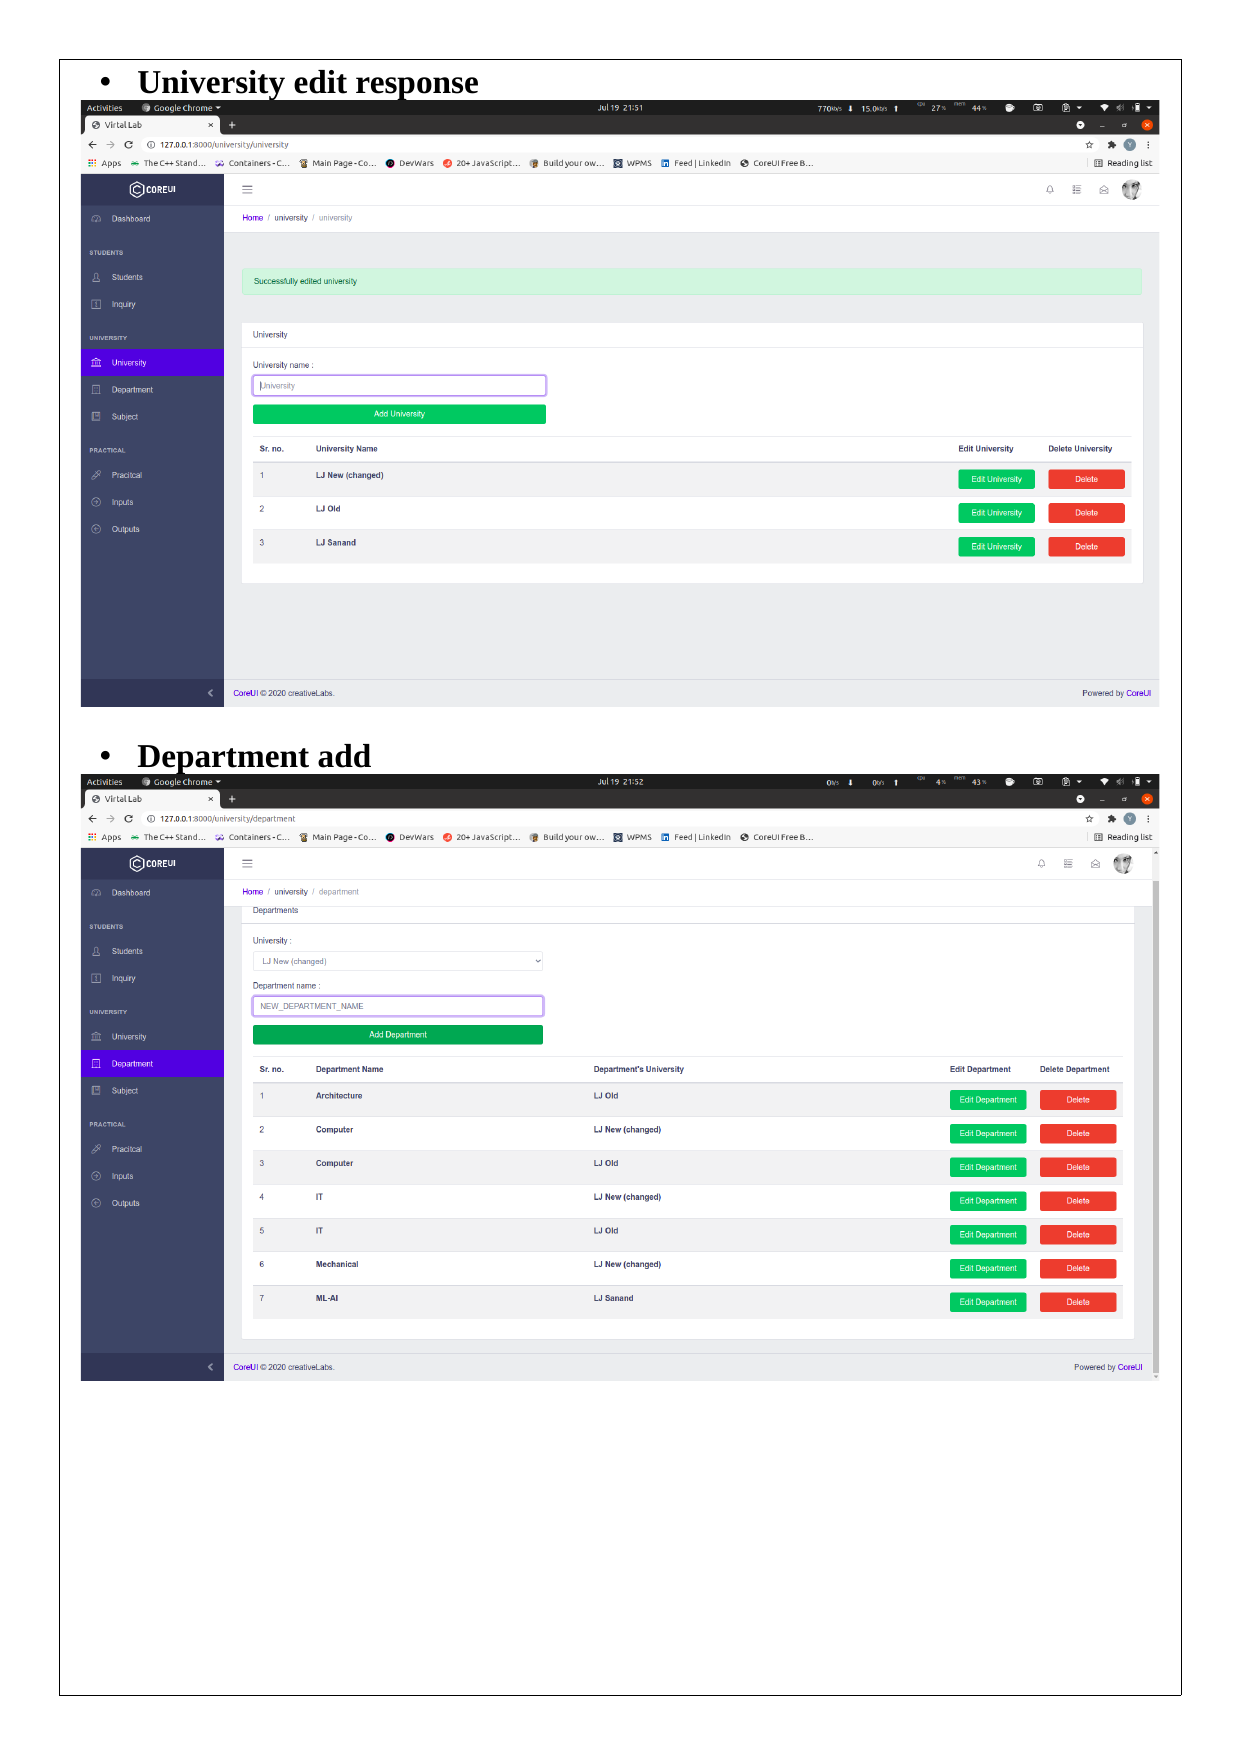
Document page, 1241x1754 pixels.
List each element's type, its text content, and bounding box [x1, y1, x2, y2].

picture [80, 100, 1160, 707]
list Department add [99, 736, 1178, 774]
picture [80, 774, 1160, 1381]
list University edit response [99, 62, 1178, 100]
